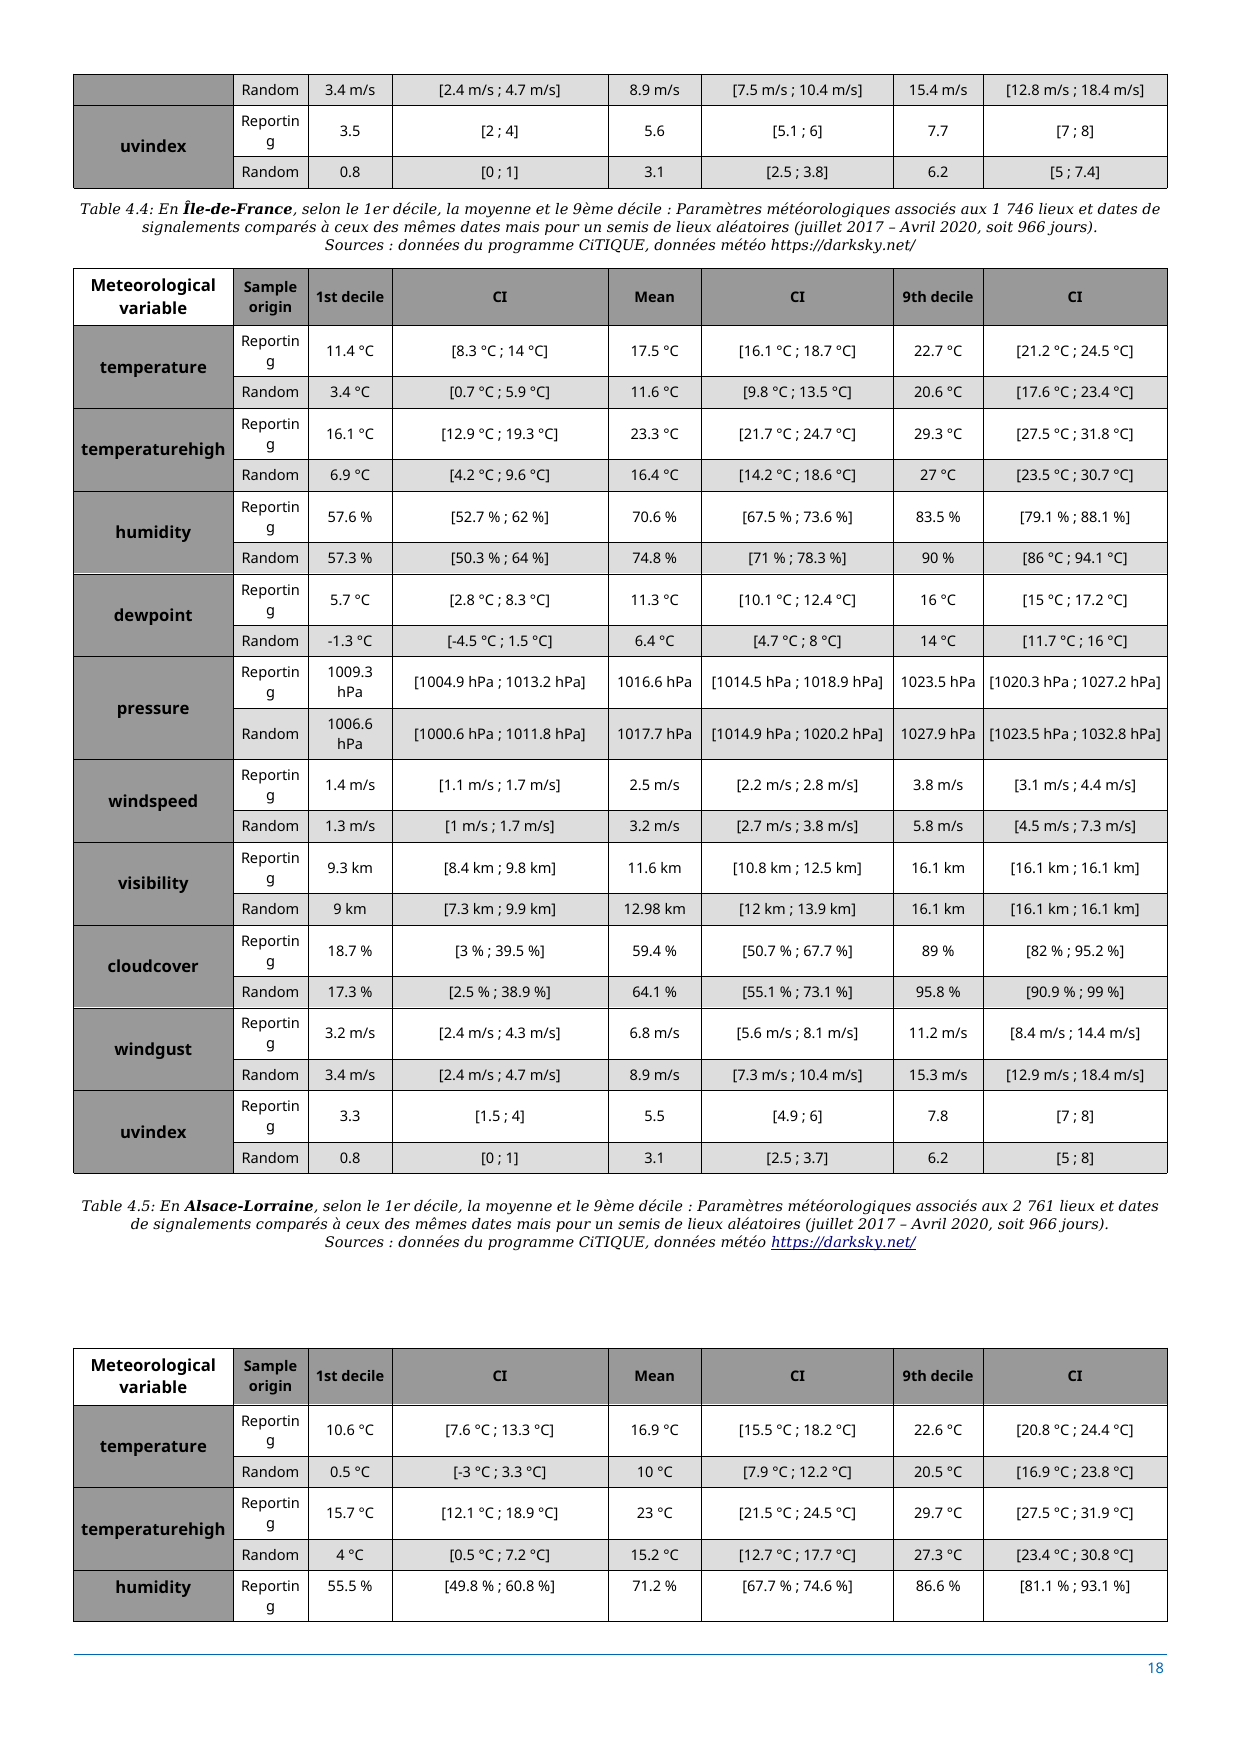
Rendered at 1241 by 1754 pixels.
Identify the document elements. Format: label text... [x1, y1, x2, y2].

table_cell 1006.6 hPa [309, 709, 392, 759]
table_cell 86.6 % [894, 1571, 983, 1621]
table_cell [5 ; 7.4] [984, 157, 1167, 188]
table_cell [15 °C ; 17.2 °C] [984, 575, 1167, 625]
table_cell 9 km [309, 894, 392, 925]
table_cell [2.4 m/s ; 4.7 m/s] [393, 75, 608, 105]
table_cell Random [234, 75, 308, 105]
table_cell Reporting [234, 1091, 308, 1142]
table_cell 11.6 °C [609, 377, 701, 408]
table_cell 15.3 m/s [894, 1060, 983, 1090]
table_cell 3.5 [309, 106, 392, 156]
table_cell 15.4 m/s [894, 75, 983, 105]
table_cell Reporting [234, 926, 308, 976]
table_cell Reporting [234, 492, 308, 542]
table_cell dewpoint [74, 575, 233, 656]
table_cell 64.1 % [609, 977, 701, 1007]
table_cell [0.7 °C ; 5.9 °C] [393, 377, 608, 408]
table_cell Reporting [234, 575, 308, 625]
table_cell Reporting [234, 409, 308, 459]
table_cell 1.3 m/s [309, 811, 392, 842]
table_header CI [984, 269, 1167, 325]
table_cell Random [234, 894, 308, 925]
table_cell Reporting [234, 106, 308, 156]
table_cell [10.8 km ; 12.5 km] [702, 843, 893, 893]
table_cell Random [234, 1060, 308, 1090]
table_cell Reporting [234, 657, 308, 708]
table_cell [2 ; 4] [393, 106, 608, 156]
table_cell [2.4 m/s ; 4.3 m/s] [393, 1009, 608, 1059]
table_cell [55.1 % ; 73.1 %] [702, 977, 893, 1007]
table_cell Reporting [234, 1406, 308, 1456]
table_cell 95.8 % [894, 977, 983, 1007]
table_cell 1023.5 hPa [894, 657, 983, 708]
table_cell 83.5 % [894, 492, 983, 542]
table_cell 22.6 °C [894, 1406, 983, 1456]
table_cell [11.7 °C ; 16 °C] [984, 626, 1167, 656]
table_cell [1.1 m/s ; 1.7 m/s] [393, 760, 608, 810]
table_cell [5 ; 8] [984, 1143, 1167, 1173]
table_cell [1014.5 hPa ; 1018.9 hPa] [702, 657, 893, 708]
table_cell [21.7 °C ; 24.7 °C] [702, 409, 893, 459]
table_cell 3.2 m/s [609, 811, 701, 842]
table_header Mean [609, 269, 701, 325]
table_cell 8.9 m/s [609, 1060, 701, 1090]
table_cell temperature [74, 326, 233, 408]
table_cell [23.5 °C ; 30.7 °C] [984, 460, 1167, 491]
table_cell [20.8 °C ; 24.4 °C] [984, 1406, 1167, 1456]
table_cell 6.9 °C [309, 460, 392, 491]
table_cell 16 °C [894, 575, 983, 625]
table_cell 3.1 [609, 1143, 701, 1173]
table_cell [12.9 m/s ; 18.4 m/s] [984, 1060, 1167, 1090]
table_cell 9.3 km [309, 843, 392, 893]
table_cell 8.9 m/s [609, 75, 701, 105]
table_cell 71.2 % [609, 1571, 701, 1621]
table_cell 27.3 °C [894, 1540, 983, 1570]
table_cell Random [234, 157, 308, 188]
table_cell 1009.3 hPa [309, 657, 392, 708]
table_cell 2.5 m/s [609, 760, 701, 810]
table_cell Random [234, 377, 308, 408]
table_header Sample origin [234, 269, 308, 325]
table_cell [1004.9 hPa ; 1013.2 hPa] [393, 657, 608, 708]
table_cell 16.9 °C [609, 1406, 701, 1456]
table_cell [27.5 °C ; 31.8 °C] [984, 409, 1167, 459]
table_cell [90.9 % ; 99 %] [984, 977, 1167, 1007]
table_cell Random [234, 1457, 308, 1487]
table_cell [21.5 °C ; 24.5 °C] [702, 1488, 893, 1539]
table_header 9th decile [894, 1349, 983, 1404]
table_cell [17.6 °C ; 23.4 °C] [984, 377, 1167, 408]
table_cell 3.4 m/s [309, 75, 392, 105]
table_header CI [984, 1349, 1167, 1404]
table_cell 3.4 m/s [309, 1060, 392, 1090]
table_cell Random [234, 811, 308, 842]
table_cell [0 ; 1] [393, 157, 608, 188]
table_cell uvindex [74, 1091, 233, 1173]
table_cell 5.7 °C [309, 575, 392, 625]
table_cell 3.4 °C [309, 377, 392, 408]
table_cell [16.1 km ; 16.1 km] [984, 843, 1167, 893]
table_cell 27 °C [894, 460, 983, 491]
table_cell 7.8 [894, 1091, 983, 1142]
table_cell [3 % ; 39.5 %] [393, 926, 608, 976]
table_cell Random [234, 977, 308, 1007]
table_cell [71 % ; 78.3 %] [702, 543, 893, 573]
table_cell [7.6 °C ; 13.3 °C] [393, 1406, 608, 1456]
table_cell 4 °C [309, 1540, 392, 1570]
table_header CI [393, 1349, 608, 1404]
table_cell Random [234, 1540, 308, 1570]
table_cell 57.6 % [309, 492, 392, 542]
table_cell pressure [74, 657, 233, 759]
table_cell 29.3 °C [894, 409, 983, 459]
table_cell [4.2 °C ; 9.6 °C] [393, 460, 608, 491]
table_cell [7 ; 8] [984, 1091, 1167, 1142]
table_cell [2.2 m/s ; 2.8 m/s] [702, 760, 893, 810]
table_cell [1020.3 hPa ; 1027.2 hPa] [984, 657, 1167, 708]
table_cell temperature [74, 1406, 233, 1487]
table_cell uvindex [74, 106, 233, 188]
table_cell [15.5 °C ; 18.2 °C] [702, 1406, 893, 1456]
table_cell 5.8 m/s [894, 811, 983, 842]
table_cell 11.6 km [609, 843, 701, 893]
table_cell 1.4 m/s [309, 760, 392, 810]
table_cell [8.4 m/s ; 14.4 m/s] [984, 1009, 1167, 1059]
table_cell humidity [74, 492, 233, 573]
table_cell 10 °C [609, 1457, 701, 1487]
table_cell 17.5 °C [609, 326, 701, 376]
table_cell [50.3 % ; 64 %] [393, 543, 608, 573]
table_cell 11.4 °C [309, 326, 392, 376]
table_cell Reporting [234, 326, 308, 376]
table_cell [2.7 m/s ; 3.8 m/s] [702, 811, 893, 842]
table_cell [5.1 ; 6] [702, 106, 893, 156]
table_cell [1023.5 hPa ; 1032.8 hPa] [984, 709, 1167, 759]
table_cell 57.3 % [309, 543, 392, 573]
table_cell 1027.9 hPa [894, 709, 983, 759]
table_cell 90 % [894, 543, 983, 573]
table_cell [2.5 % ; 38.9 %] [393, 977, 608, 1007]
table_cell 6.4 °C [609, 626, 701, 656]
table_cell Random [234, 543, 308, 573]
table_cell 20.5 °C [894, 1457, 983, 1487]
table_cell Reporting [234, 760, 308, 810]
table_cell [-3 °C ; 3.3 °C] [393, 1457, 608, 1487]
table_cell 0.8 [309, 1143, 392, 1173]
table_cell Reporting [234, 1571, 308, 1621]
table_cell [23.4 °C ; 30.8 °C] [984, 1540, 1167, 1570]
table_cell 3.3 [309, 1091, 392, 1142]
table_header Meteorological variable [74, 1349, 233, 1404]
table_cell [4.9 ; 6] [702, 1091, 893, 1142]
table_cell [12.1 °C ; 18.9 °C] [393, 1488, 608, 1539]
text Table 4.5: En Alsace-Lorraine, selon le 1er décile, la moyenne et le 9ème décile : Paramètres météorologiques associés aux 2 761 lieux et dates de signalements comparés à ceux des mêmes dates mais pour un semis de lieux aléatoires (juillet 2017 – Avril 2020, soit 966 jours). Sources : données du programme CiTIQUE, données météo https://darksky.net/ [73, 1197, 1167, 1251]
table_cell [3.1 m/s ; 4.4 m/s] [984, 760, 1167, 810]
table_cell [1000.6 hPa ; 1011.8 hPa] [393, 709, 608, 759]
table_cell [5.6 m/s ; 8.1 m/s] [702, 1009, 893, 1059]
table_cell 89 % [894, 926, 983, 976]
table_cell temperaturehigh [74, 1488, 233, 1570]
table_cell 0.8 [309, 157, 392, 188]
table_cell [7 ; 8] [984, 106, 1167, 156]
table_cell 3.8 m/s [894, 760, 983, 810]
table_cell [7.5 m/s ; 10.4 m/s] [702, 75, 893, 105]
table_cell [12.7 °C ; 17.7 °C] [702, 1540, 893, 1570]
table_cell [14.2 °C ; 18.6 °C] [702, 460, 893, 491]
table_cell 23.3 °C [609, 409, 701, 459]
table_cell [67.7 % ; 74.6 %] [702, 1571, 893, 1621]
table_cell windspeed [74, 760, 233, 842]
table_cell [0 ; 1] [393, 1143, 608, 1173]
table_cell [79.1 % ; 88.1 %] [984, 492, 1167, 542]
table_cell [2.8 °C ; 8.3 °C] [393, 575, 608, 625]
table_cell [27.5 °C ; 31.9 °C] [984, 1488, 1167, 1539]
table_cell 6.8 m/s [609, 1009, 701, 1059]
table_cell [12 km ; 13.9 km] [702, 894, 893, 925]
table_cell [12.8 m/s ; 18.4 m/s] [984, 75, 1167, 105]
table_cell 3.2 m/s [309, 1009, 392, 1059]
table_cell 10.6 °C [309, 1406, 392, 1456]
table_cell humidity [74, 1571, 233, 1621]
table_cell 0.5 °C [309, 1457, 392, 1487]
table_cell 16.1 °C [309, 409, 392, 459]
table_cell [1 m/s ; 1.7 m/s] [393, 811, 608, 842]
table_cell 16.4 °C [609, 460, 701, 491]
table_cell 14 °C [894, 626, 983, 656]
table_cell 7.7 [894, 106, 983, 156]
table_cell [7.3 m/s ; 10.4 m/s] [702, 1060, 893, 1090]
table_cell [1.5 ; 4] [393, 1091, 608, 1142]
table_cell 15.7 °C [309, 1488, 392, 1539]
table_cell [16.1 °C ; 18.7 °C] [702, 326, 893, 376]
table_header 1st decile [309, 1349, 392, 1404]
table_cell [8.3 °C ; 14 °C] [393, 326, 608, 376]
table_cell Random [234, 460, 308, 491]
table_cell [4.5 m/s ; 7.3 m/s] [984, 811, 1167, 842]
table_cell Reporting [234, 1009, 308, 1059]
table_cell [-4.5 °C ; 1.5 °C] [393, 626, 608, 656]
table_cell [2.5 ; 3.7] [702, 1143, 893, 1173]
table_cell [67.5 % ; 73.6 %] [702, 492, 893, 542]
table_header CI [393, 269, 608, 325]
table_header CI [702, 269, 893, 325]
table_cell [50.7 % ; 67.7 %] [702, 926, 893, 976]
table_cell [0.5 °C ; 7.2 °C] [393, 1540, 608, 1570]
table_cell visibility [74, 843, 233, 925]
table_cell [81.1 % ; 93.1 %] [984, 1571, 1167, 1621]
table_cell 11.3 °C [609, 575, 701, 625]
table_cell 16.1 km [894, 894, 983, 925]
table_cell temperaturehigh [74, 409, 233, 491]
table_cell 15.2 °C [609, 1540, 701, 1570]
table_header Sample origin [234, 1349, 308, 1404]
table_cell Random [234, 1143, 308, 1173]
table_cell 70.6 % [609, 492, 701, 542]
table_header CI [702, 1349, 893, 1404]
table_cell [12.9 °C ; 19.3 °C] [393, 409, 608, 459]
table_header 9th decile [894, 269, 983, 325]
table_cell 11.2 m/s [894, 1009, 983, 1059]
table_cell 74.8 % [609, 543, 701, 573]
table_cell 6.2 [894, 1143, 983, 1173]
table_cell [1014.9 hPa ; 1020.2 hPa] [702, 709, 893, 759]
table_cell 59.4 % [609, 926, 701, 976]
table_cell [74, 75, 233, 105]
table_cell Reporting [234, 843, 308, 893]
table_cell 5.6 [609, 106, 701, 156]
table_header 1st decile [309, 269, 392, 325]
table_header Meteorological variable [74, 269, 233, 325]
table_cell 22.7 °C [894, 326, 983, 376]
table_cell 55.5 % [309, 1571, 392, 1621]
table_cell -1.3 °C [309, 626, 392, 656]
table_cell [7.9 °C ; 12.2 °C] [702, 1457, 893, 1487]
table_cell [86 °C ; 94.1 °C] [984, 543, 1167, 573]
table_cell windgust [74, 1009, 233, 1090]
table_cell [21.2 °C ; 24.5 °C] [984, 326, 1167, 376]
table_cell 12.98 km [609, 894, 701, 925]
table_cell [9.8 °C ; 13.5 °C] [702, 377, 893, 408]
table_cell 5.5 [609, 1091, 701, 1142]
table_cell 23 °C [609, 1488, 701, 1539]
table_header Mean [609, 1349, 701, 1404]
table_cell Random [234, 709, 308, 759]
table_cell [16.9 °C ; 23.8 °C] [984, 1457, 1167, 1487]
table_cell [8.4 km ; 9.8 km] [393, 843, 608, 893]
table_cell 1017.7 hPa [609, 709, 701, 759]
table_cell Reporting [234, 1488, 308, 1539]
table_cell [2.5 ; 3.8] [702, 157, 893, 188]
table_cell [82 % ; 95.2 %] [984, 926, 1167, 976]
table_cell [49.8 % ; 60.8 %] [393, 1571, 608, 1621]
table_cell [10.1 °C ; 12.4 °C] [702, 575, 893, 625]
table_cell [4.7 °C ; 8 °C] [702, 626, 893, 656]
table_cell Random [234, 626, 308, 656]
table_cell 18.7 % [309, 926, 392, 976]
table_cell 16.1 km [894, 843, 983, 893]
table_cell [16.1 km ; 16.1 km] [984, 894, 1167, 925]
text Table 4.4: En Île-de-France, selon le 1er décile, la moyenne et le 9ème décile : Paramètres météorologiques associés aux 1 746 lieux et dates de signalements comparés à ceux des mêmes dates mais pour un semis de lieux aléatoires (juillet 2017 – Avril 2020, soit 966 jours). Sources : données du programme CiTIQUE, données météo https://darksky.net/ [73, 200, 1167, 254]
table_cell 29.7 °C [894, 1488, 983, 1539]
table_cell 6.2 [894, 157, 983, 188]
table_cell 20.6 °C [894, 377, 983, 408]
table_cell [2.4 m/s ; 4.7 m/s] [393, 1060, 608, 1090]
table_cell cloudcover [74, 926, 233, 1007]
table_cell [52.7 % ; 62 %] [393, 492, 608, 542]
table_cell 1016.6 hPa [609, 657, 701, 708]
table_cell 3.1 [609, 157, 701, 188]
table_cell [7.3 km ; 9.9 km] [393, 894, 608, 925]
table_cell 17.3 % [309, 977, 392, 1007]
